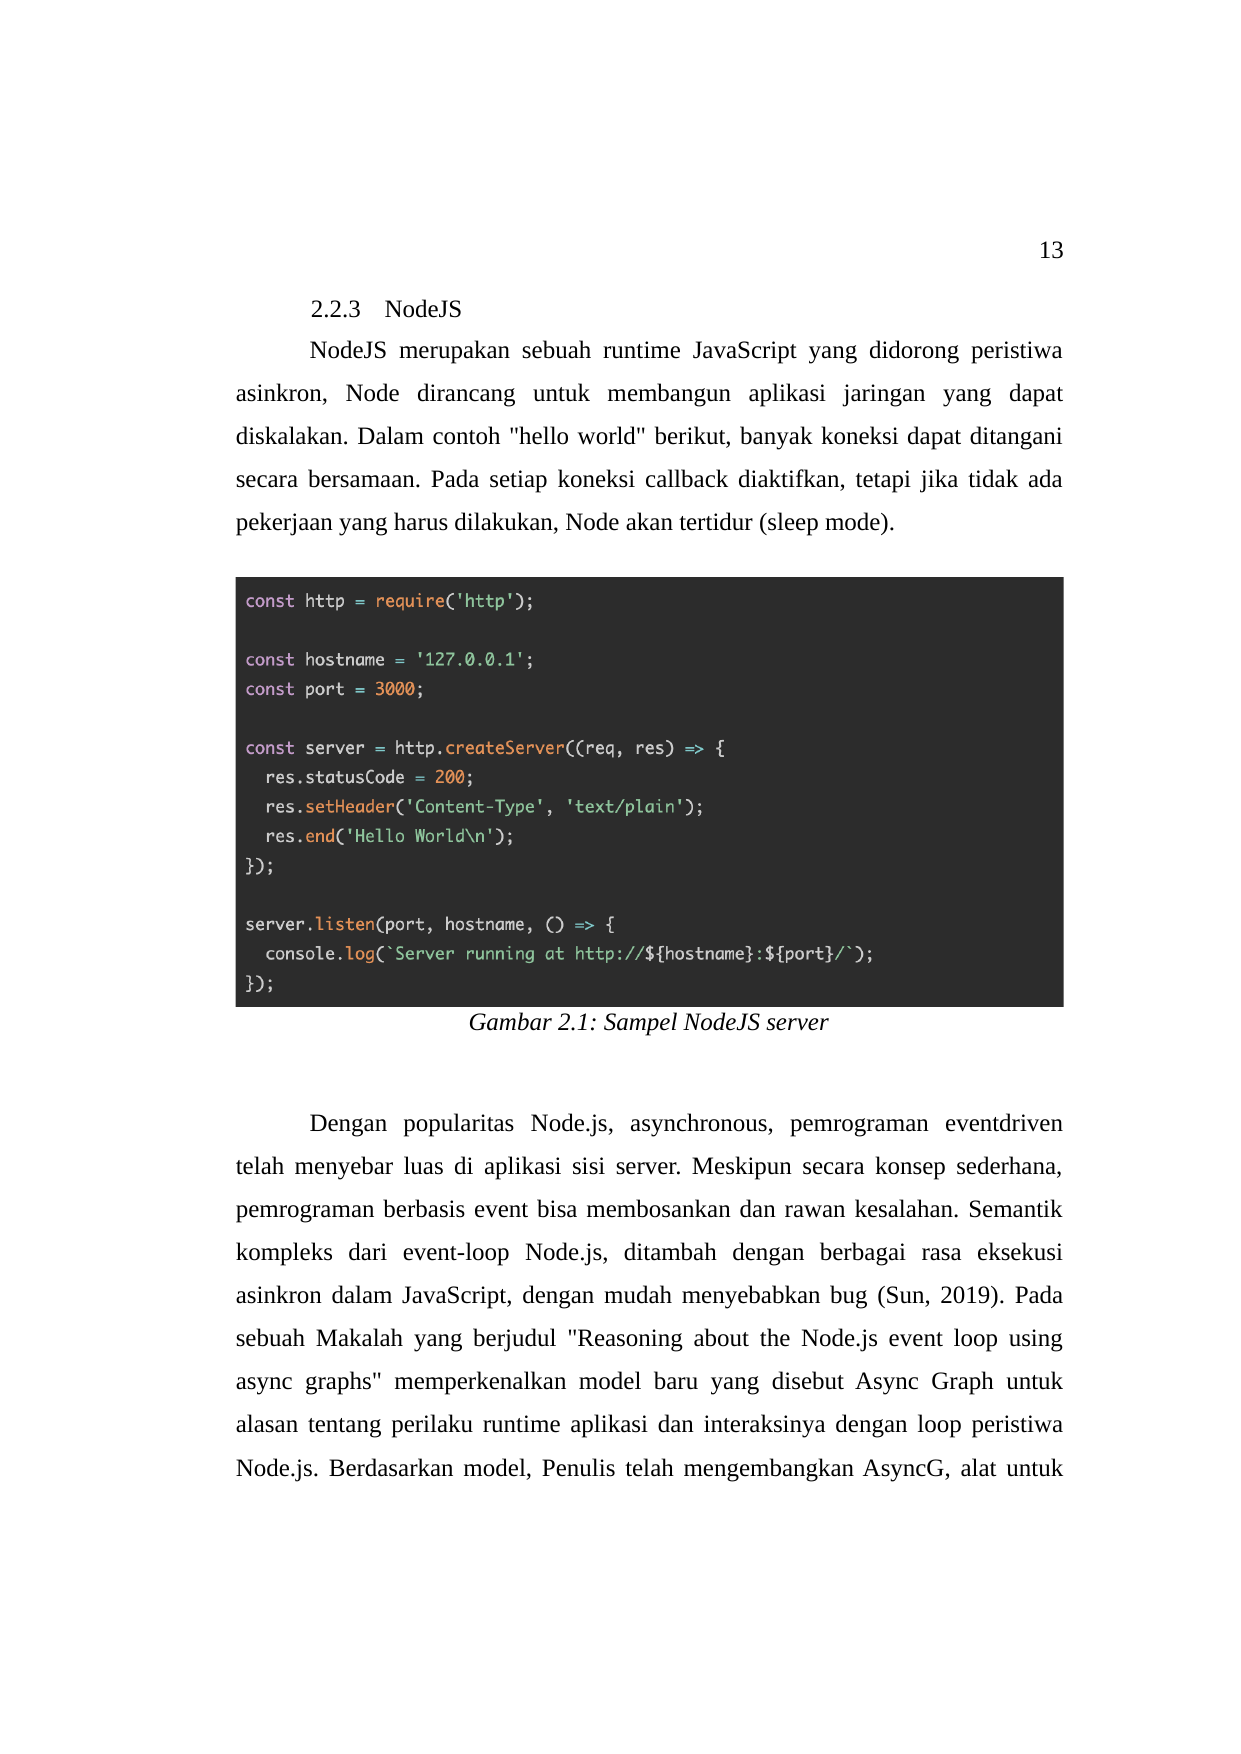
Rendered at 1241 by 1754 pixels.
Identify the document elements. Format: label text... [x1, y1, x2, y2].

text NodeJS merupakan sebuah runtime JavaScript yang didorong peristiwa asinkron, Node dirancang untuk membangun aplikasi jaringan yang dapat diskalakan. Dalam contoh "hello world" berikut, banyak koneksi dapat ditangani secara bersamaan. Pada setiap koneksi callback diaktifkan, tetapi jika tidak ada pekerjaan yang harus dilakukan, Node akan tertidur (sleep mode). [236, 335, 1063, 536]
subtitle NodeJS [311, 294, 1063, 323]
text Dengan popularitas Node.js, asynchronous, pemrograman eventdriven telah menyebar luas di aplikasi sisi server. Meskipun secara konsep sederhana, pemrograman berbasis event bisa membosankan dan rawan kesalahan. Semantik kompleks dari event-loop Node.js, ditambah dengan berbagai rasa eksekusi asinkron dalam JavaScript, dengan mudah menyebabkan bug (Sun, 2019). Pada sebuah Makalah yang berjudul "Reasoning about the Node.js event loop using async graphs" memperkenalkan model baru yang disebut Async Graph untuk alasan tentang perilaku runtime aplikasi dan interaksinya dengan loop peristiwa Node.js. Berdasarkan model, Penulis telah mengembangkan AsyncG, alat untuk [236, 1108, 1063, 1481]
picture [235, 577, 1064, 1007]
text Gambar 2.1: Sampel NodeJS server [236, 1007, 1063, 1036]
